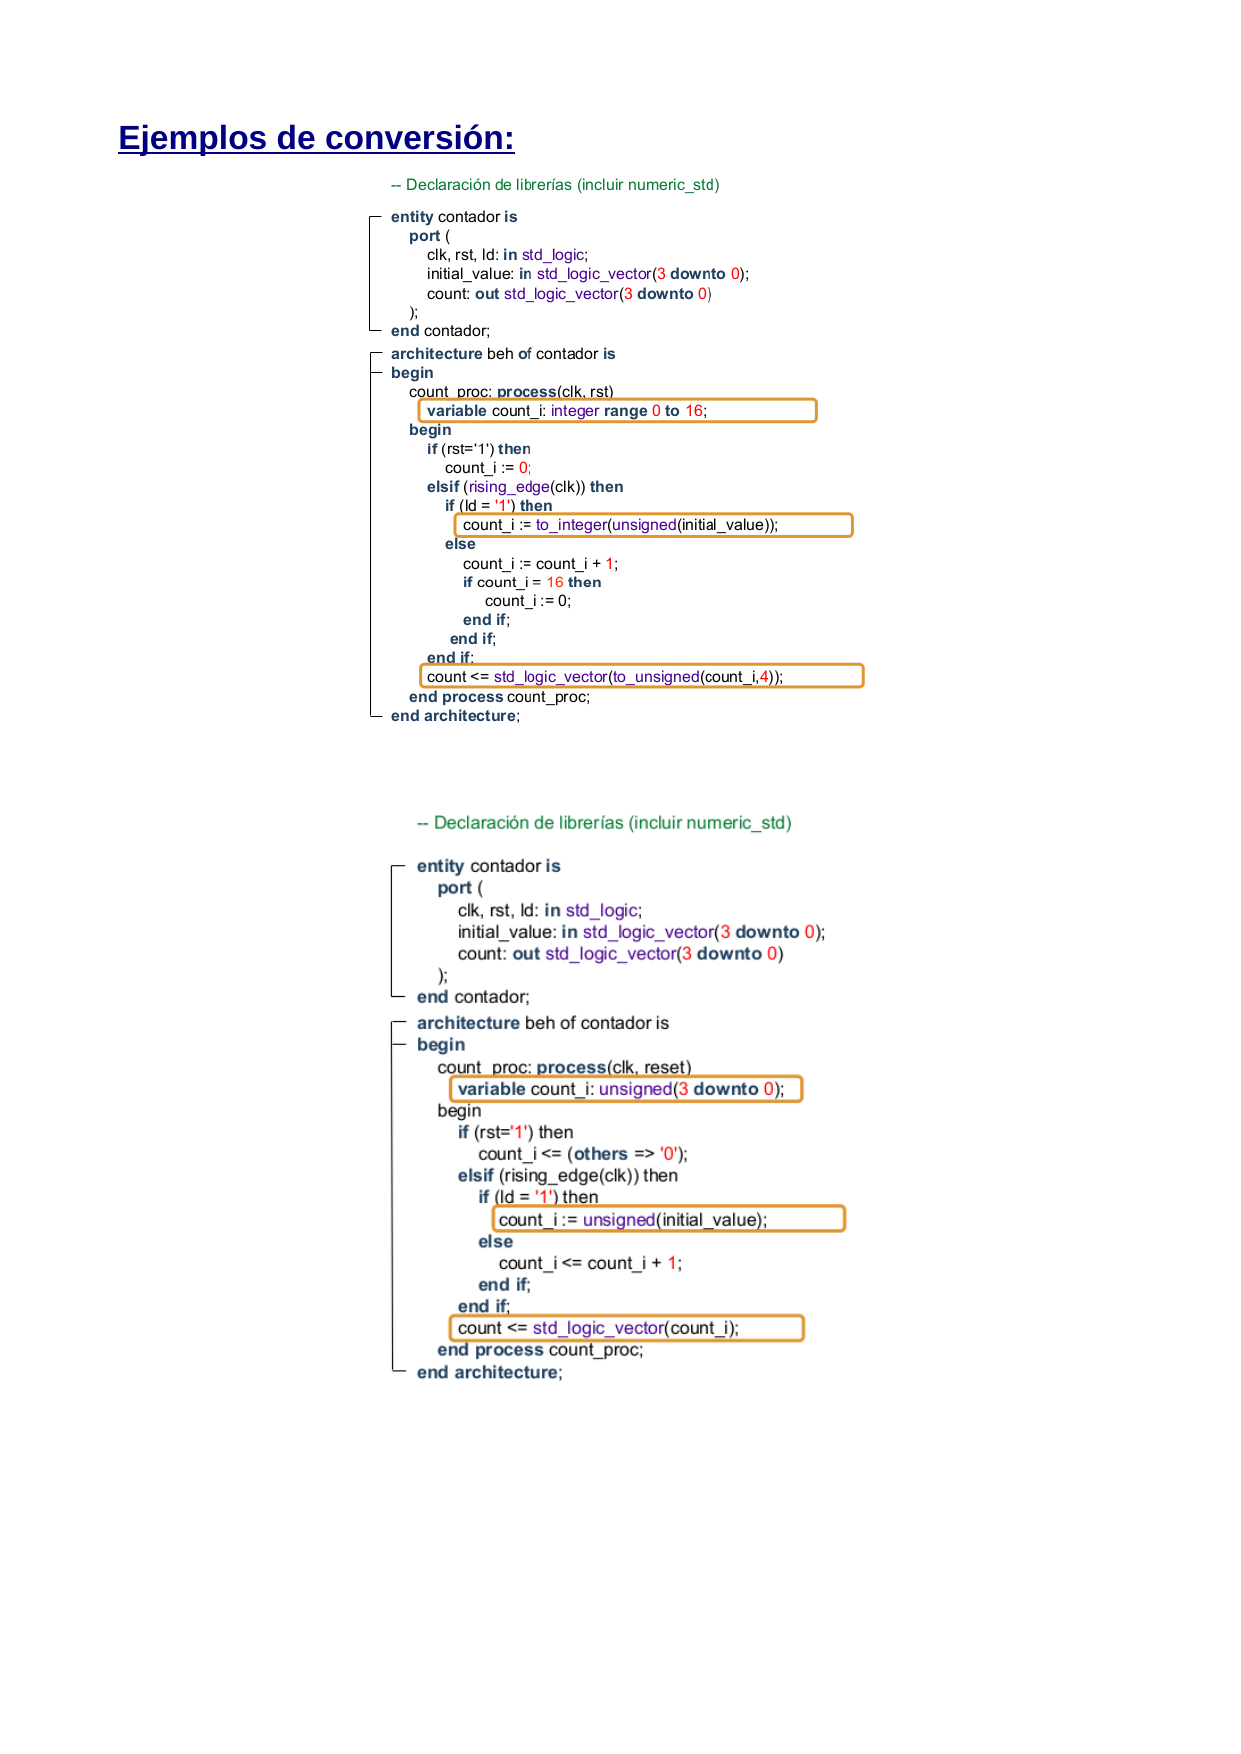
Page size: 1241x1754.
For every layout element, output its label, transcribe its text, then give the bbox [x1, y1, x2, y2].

subtitle Ejemplos de conversión: [118, 118, 1122, 157]
picture [350, 169, 890, 723]
picture [375, 806, 865, 1392]
